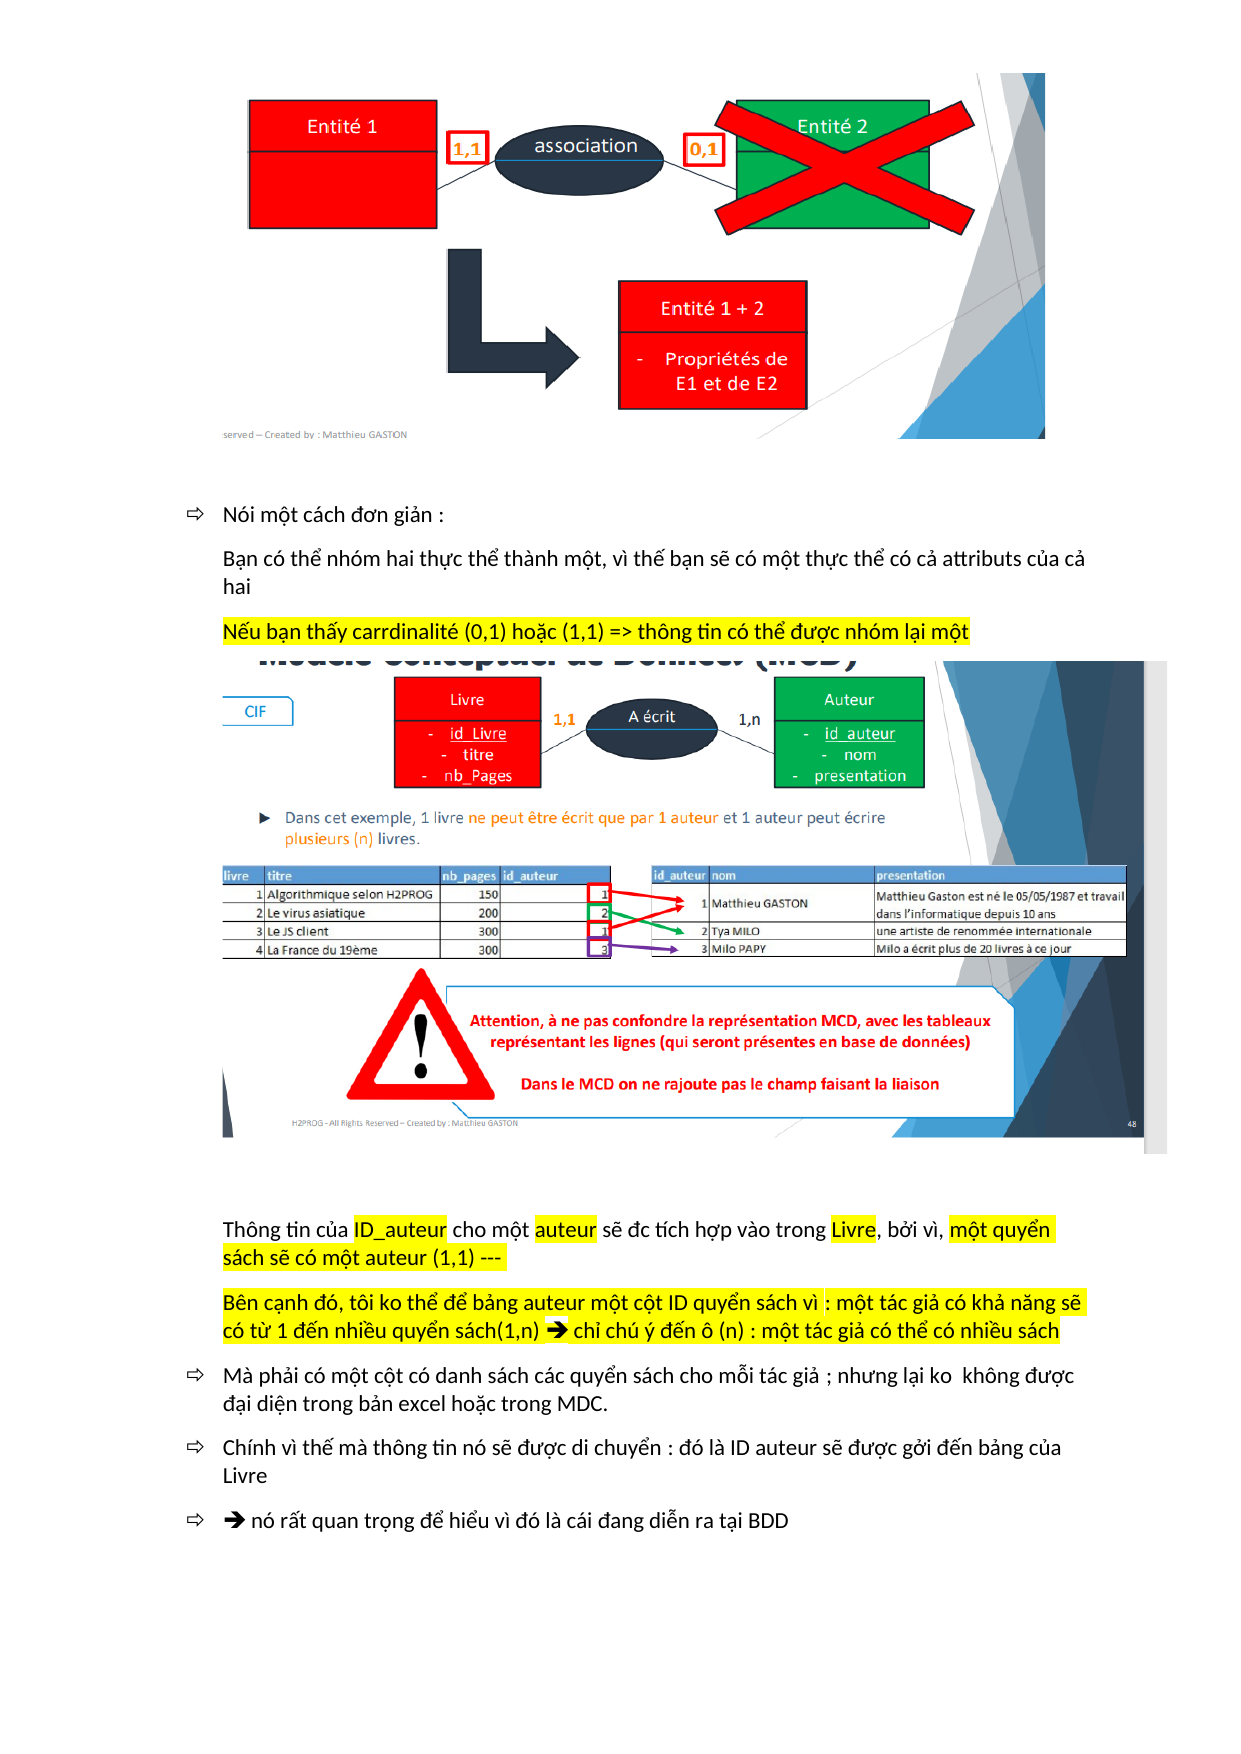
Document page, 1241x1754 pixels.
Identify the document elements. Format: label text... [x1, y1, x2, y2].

list  nó rất quan trọng để hiểu vì đó là cái đang diễn ra tại BDD [185, 1506, 1093, 1534]
list Nói một cách đơn giản : [185, 500, 1093, 528]
list Nếu bạn thấy carrdinalité (0,1) hoặc (1,1) => thông tin có thể được nhóm lại một [223, 617, 1093, 645]
list Chính vì thế mà thông tin nó sẽ được di chuyển : đó là ID auteur sẽ được gởi đến bảng của Livre [185, 1433, 1093, 1489]
list Bên cạnh đó, tôi ko thể để bảng auteur một cột ID quyển sách vì : một tác giả có khả năng sẽ có từ 1 đến nhiều quyển sách(1,n)  chỉ chú ý đến ô (n) : một tác giả có thể có nhiều sách [223, 1288, 1093, 1344]
list Bạn có thể nhóm hai thực thể thành một, vì thế bạn sẽ có một thực thể có cả attributs của cả hai [223, 544, 1093, 600]
list Thông tin của ID_auteur cho một auteur sẽ đc tích hợp vào trong Livre, bởi vì, một quyển sách sẽ có một auteur (1,1) --- [223, 1215, 1093, 1271]
list Mà phải có một cột có danh sách các quyển sách cho mỗi tác giả ; nhưng lại ko không được đại diện trong bản excel hoặc trong MDC. [185, 1361, 1093, 1417]
